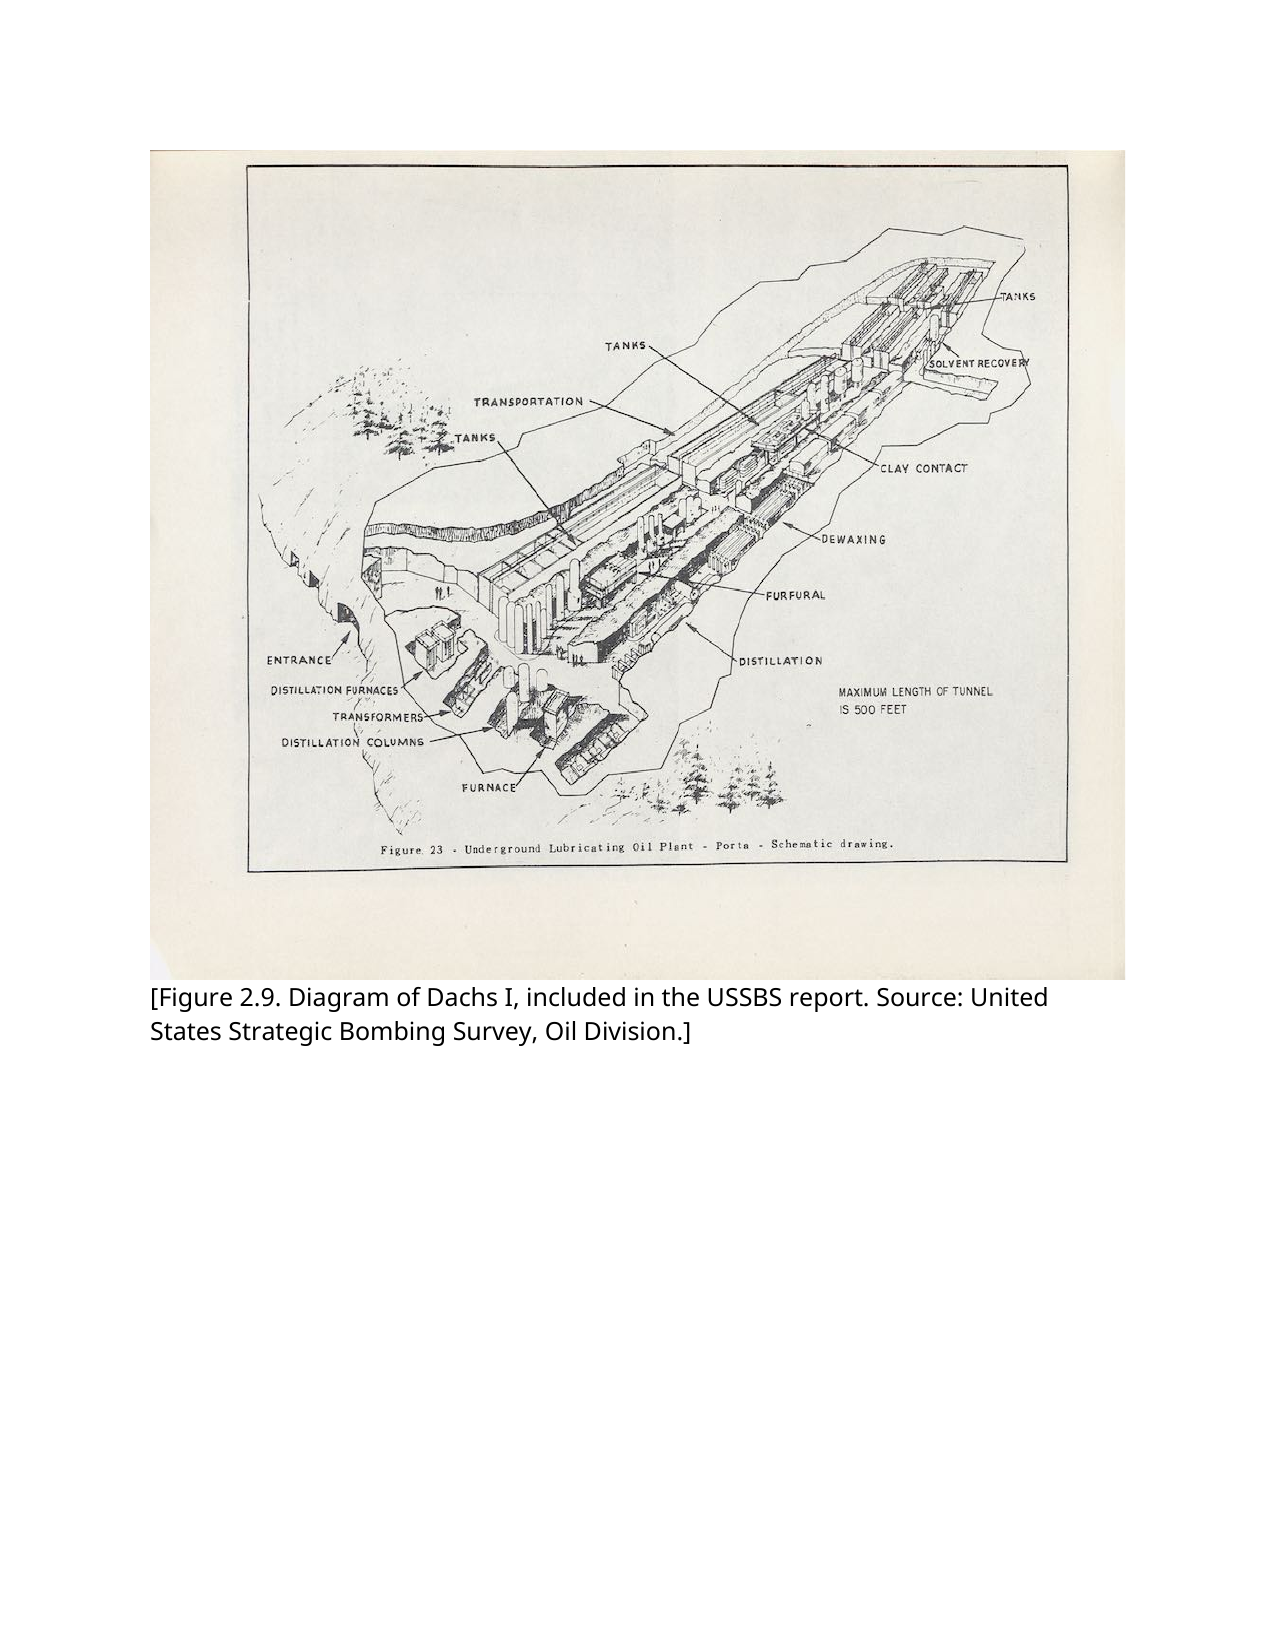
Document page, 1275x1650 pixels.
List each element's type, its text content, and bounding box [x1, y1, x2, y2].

picture [150, 150, 1125, 980]
text [Figure 2.9. Diagram of Dachs I, included in the USSBS report. Source: United States Strategic Bombing Survey, Oil Division.] [150, 980, 1125, 1048]
